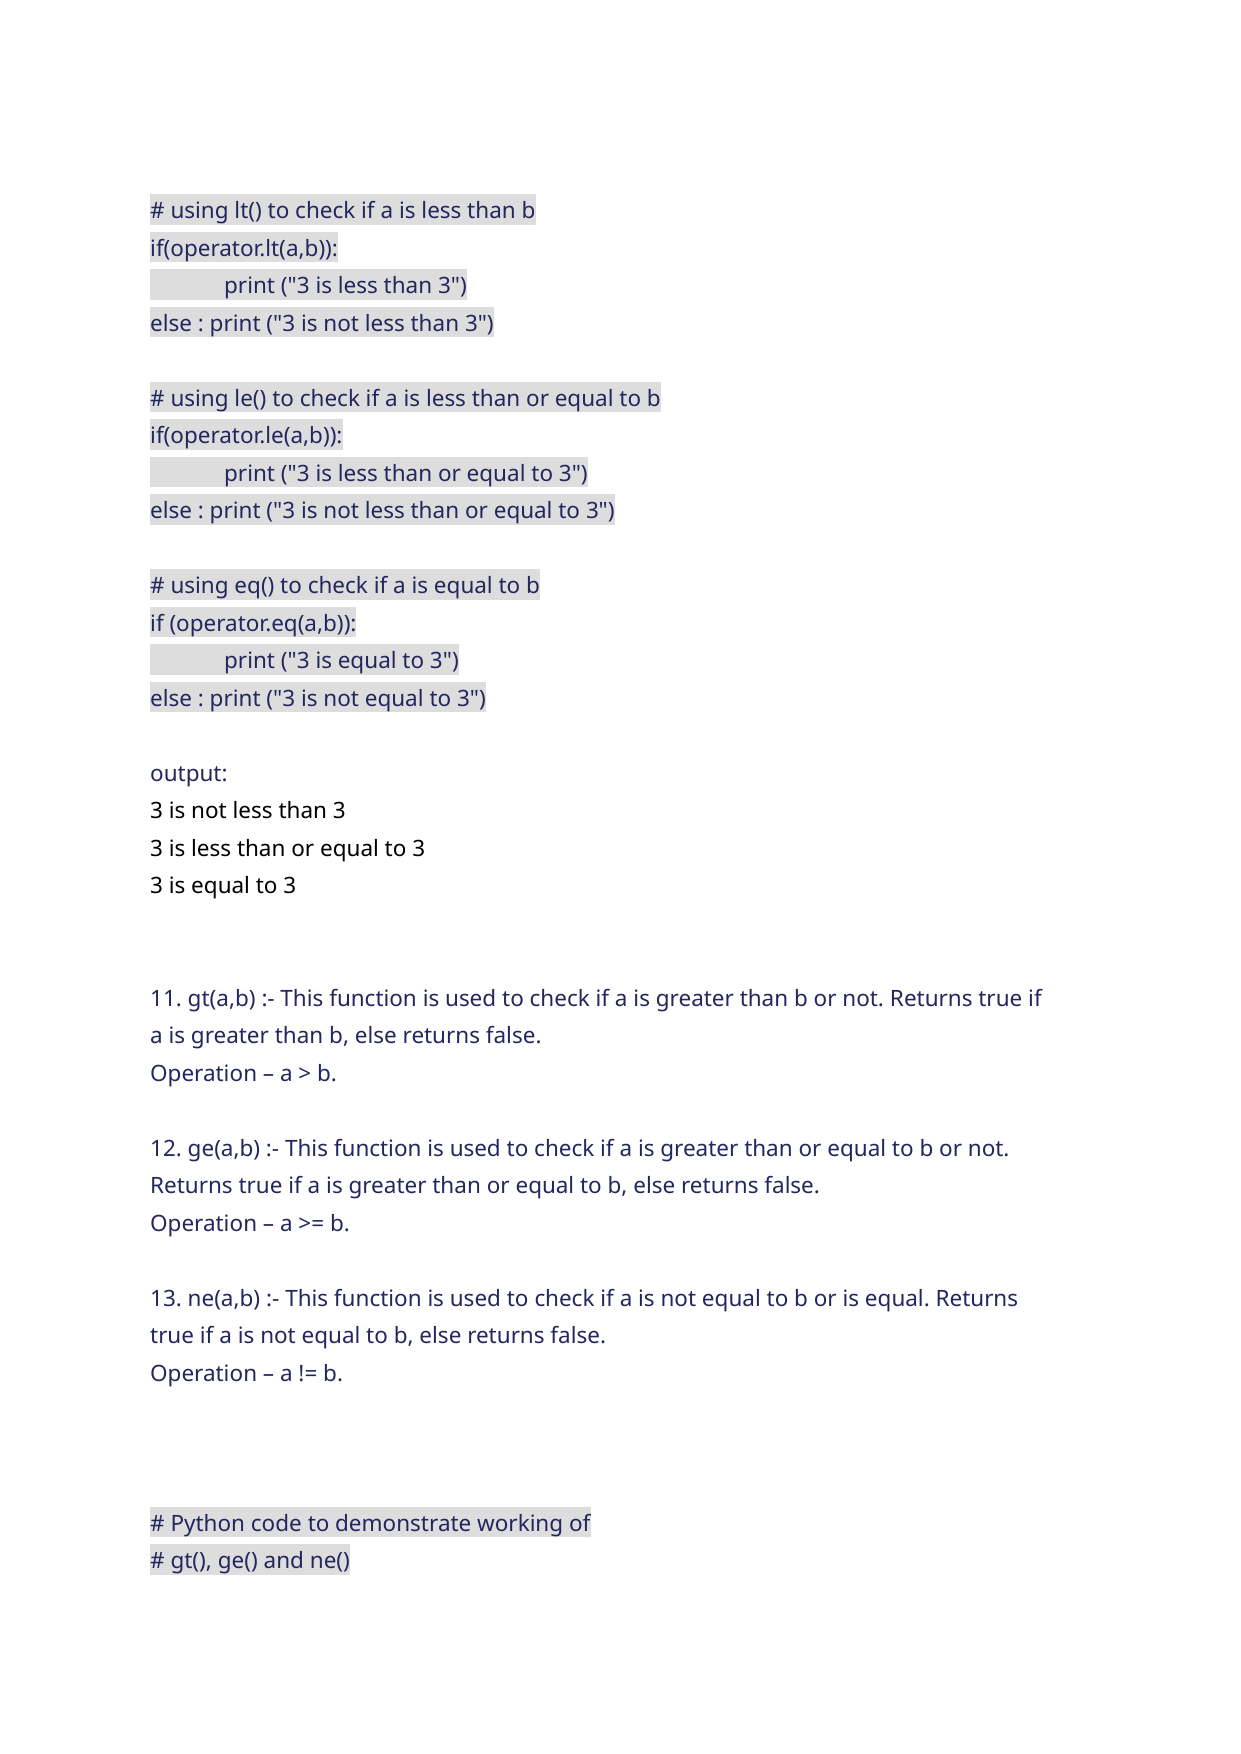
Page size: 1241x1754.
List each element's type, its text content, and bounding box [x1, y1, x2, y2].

text else : print ("3 is not equal to 3") [150, 675, 1053, 712]
text print ("3 is less than 3") [150, 262, 1053, 300]
text if(operator.lt(a,b)): [150, 225, 1053, 262]
text # Python code to demonstrate working of [150, 1500, 1053, 1537]
text # gt(), ge() and ne() [150, 1537, 1053, 1575]
text 13. ne(a,b) :- This function is used to check if a is not equal to b or is equal. Returns true if a is not equal to b, else returns false. [150, 1275, 1053, 1350]
text print ("3 is equal to 3") [150, 637, 1053, 675]
text Operation – a >= b. [150, 1200, 1053, 1237]
text 11. gt(a,b) :- This function is used to check if a is greater than b or not. Returns true if a is greater than b, else returns false. [150, 975, 1053, 1050]
text 12. ge(a,b) :- This function is used to check if a is greater than or equal to b or not. Returns true if a is greater than or equal to b, else returns false. [150, 1125, 1053, 1200]
text output: [150, 750, 1053, 787]
text # using le() to check if a is less than or equal to b [150, 375, 1053, 412]
text print ("3 is less than or equal to 3") [150, 450, 1053, 487]
text 3 is not less than 3 [150, 787, 1053, 825]
text else : print ("3 is not less than or equal to 3") [150, 487, 1053, 525]
text else : print ("3 is not less than 3") [150, 300, 1053, 337]
text # using eq() to check if a is equal to b [150, 562, 1053, 600]
text if(operator.le(a,b)): [150, 412, 1053, 450]
text # using lt() to check if a is less than b [150, 187, 1053, 225]
text Operation – a != b. [150, 1350, 1053, 1387]
text 3 is less than or equal to 3 [150, 825, 1053, 862]
text 3 is equal to 3 [150, 862, 1053, 900]
text if (operator.eq(a,b)): [150, 600, 1053, 637]
text Operation – a > b. [150, 1050, 1053, 1087]
